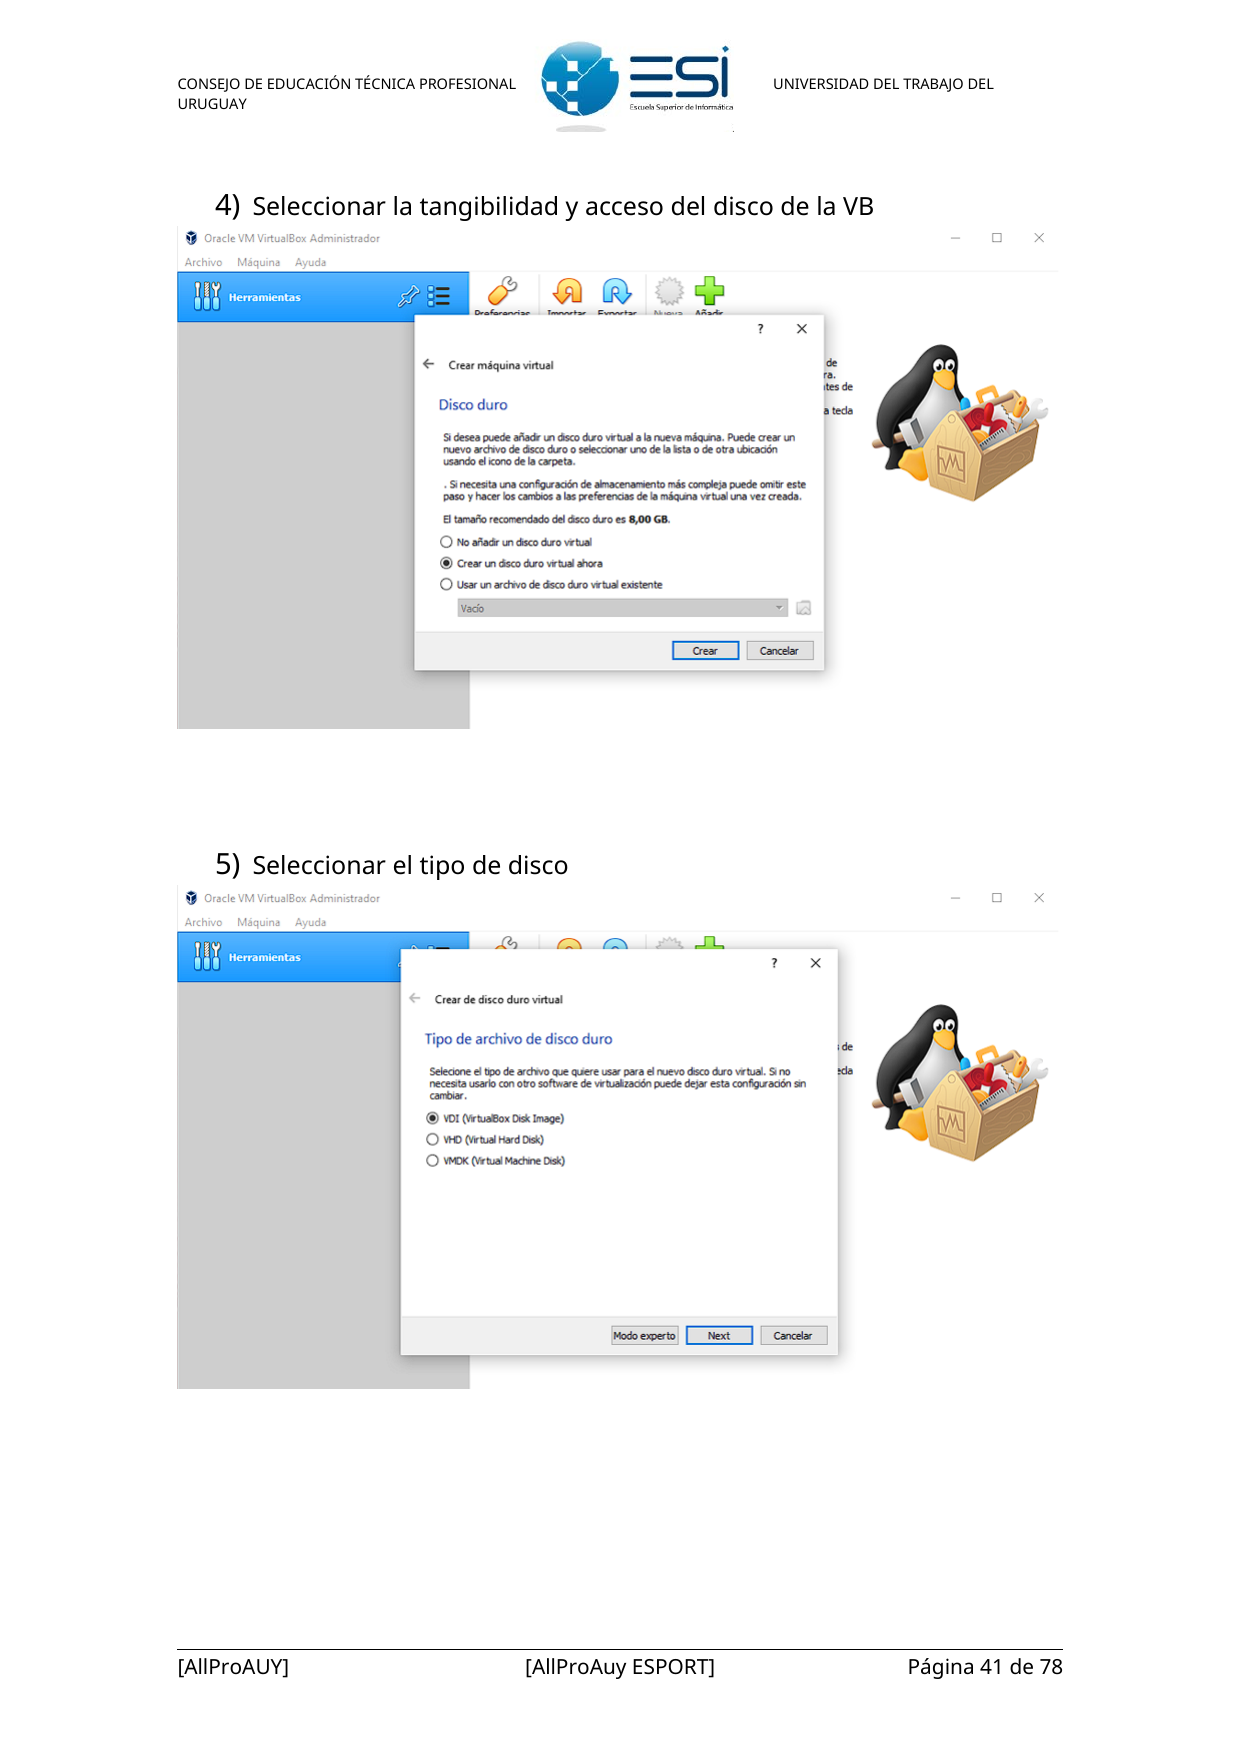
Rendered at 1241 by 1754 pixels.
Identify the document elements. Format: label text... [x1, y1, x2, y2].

picture [177, 885, 1059, 1389]
list Seleccionar el tipo de disco [215, 843, 1063, 883]
list Seleccionar la tangibilidad y acceso del disco de la VB [215, 184, 1063, 224]
picture [177, 226, 1059, 729]
picture [534, 39, 734, 132]
